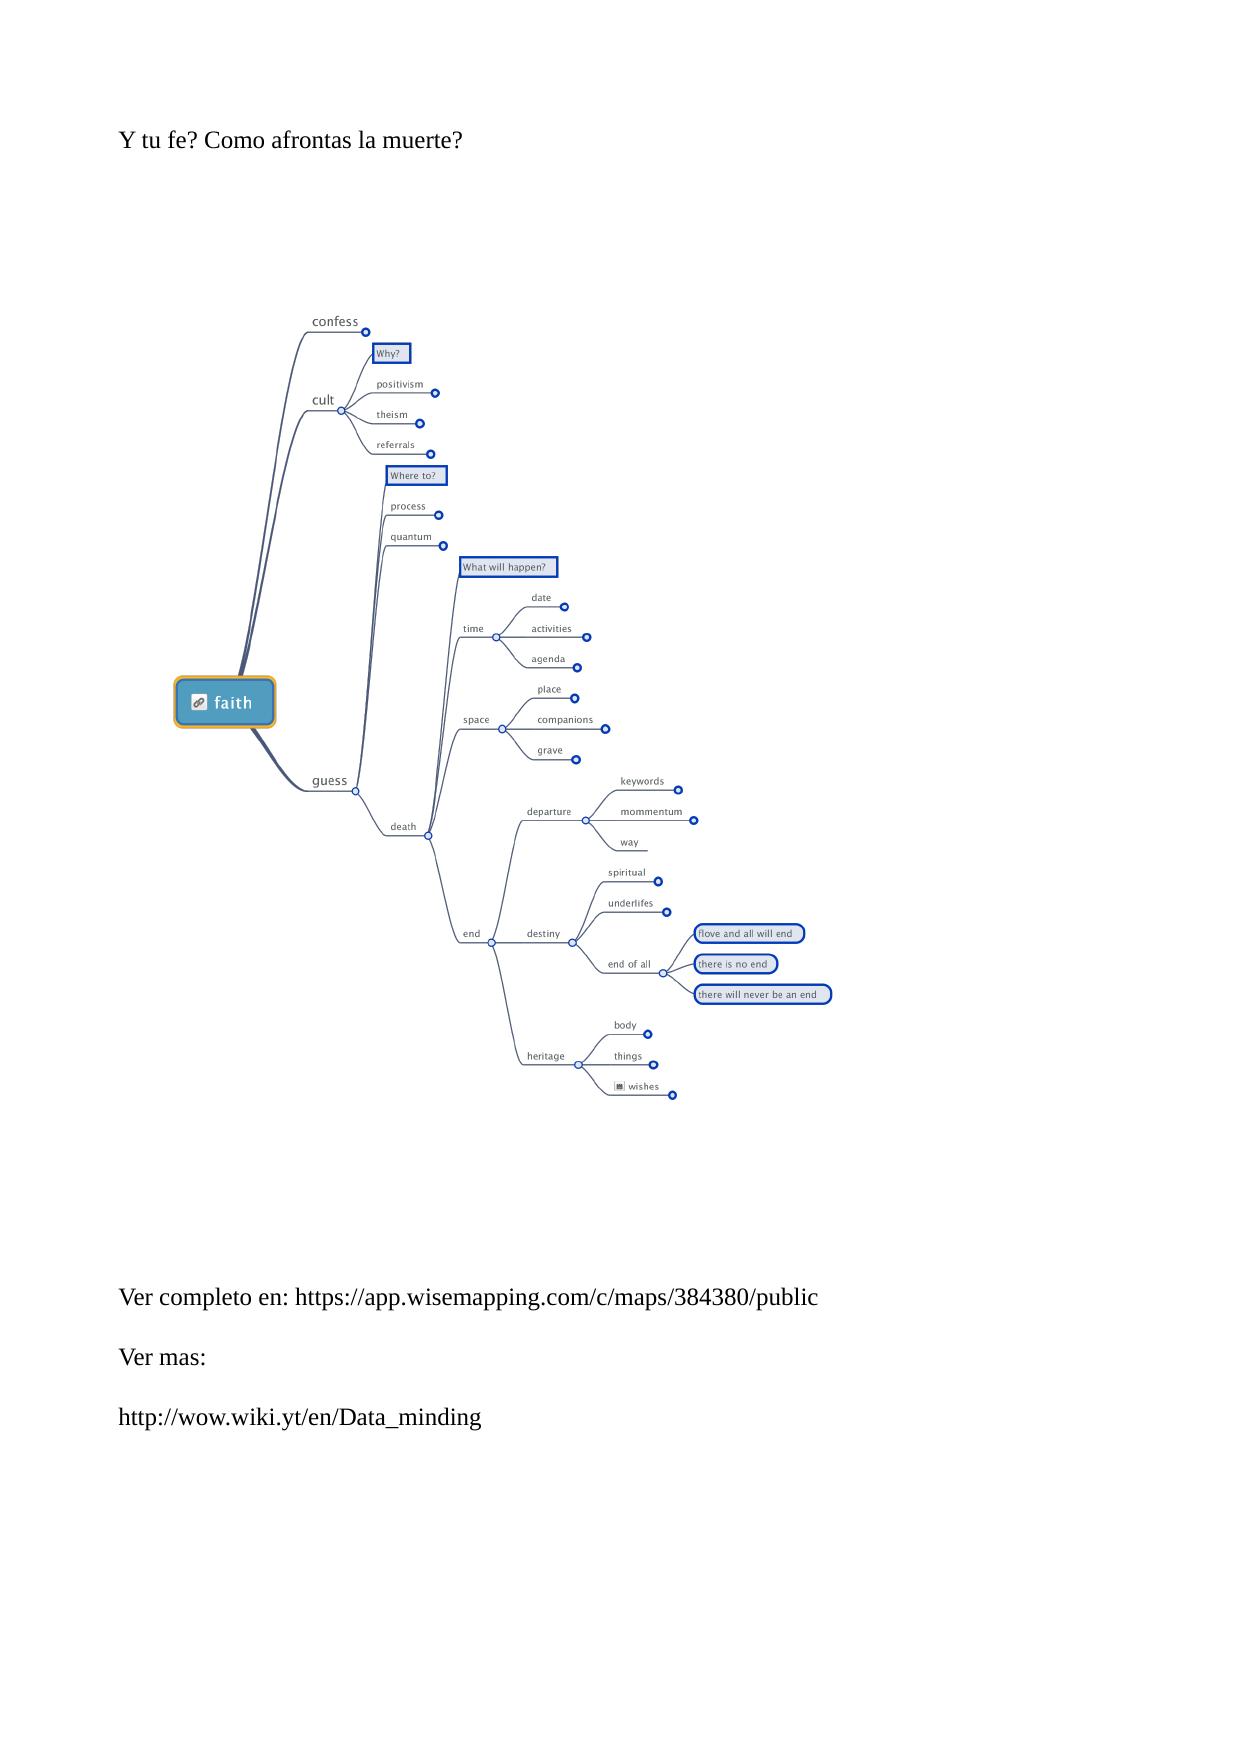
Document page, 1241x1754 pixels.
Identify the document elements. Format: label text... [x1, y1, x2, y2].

text http://wow.wiki.yt/en/Data_minding [118, 1396, 1122, 1431]
picture [118, 178, 1123, 1222]
text Ver completo en: https://app.wisemapping.com/c/maps/384380/public [118, 1275, 1122, 1310]
text Ver mas: [118, 1335, 1122, 1371]
text Y tu fe? Como afrontas la muerte? [118, 118, 1122, 153]
